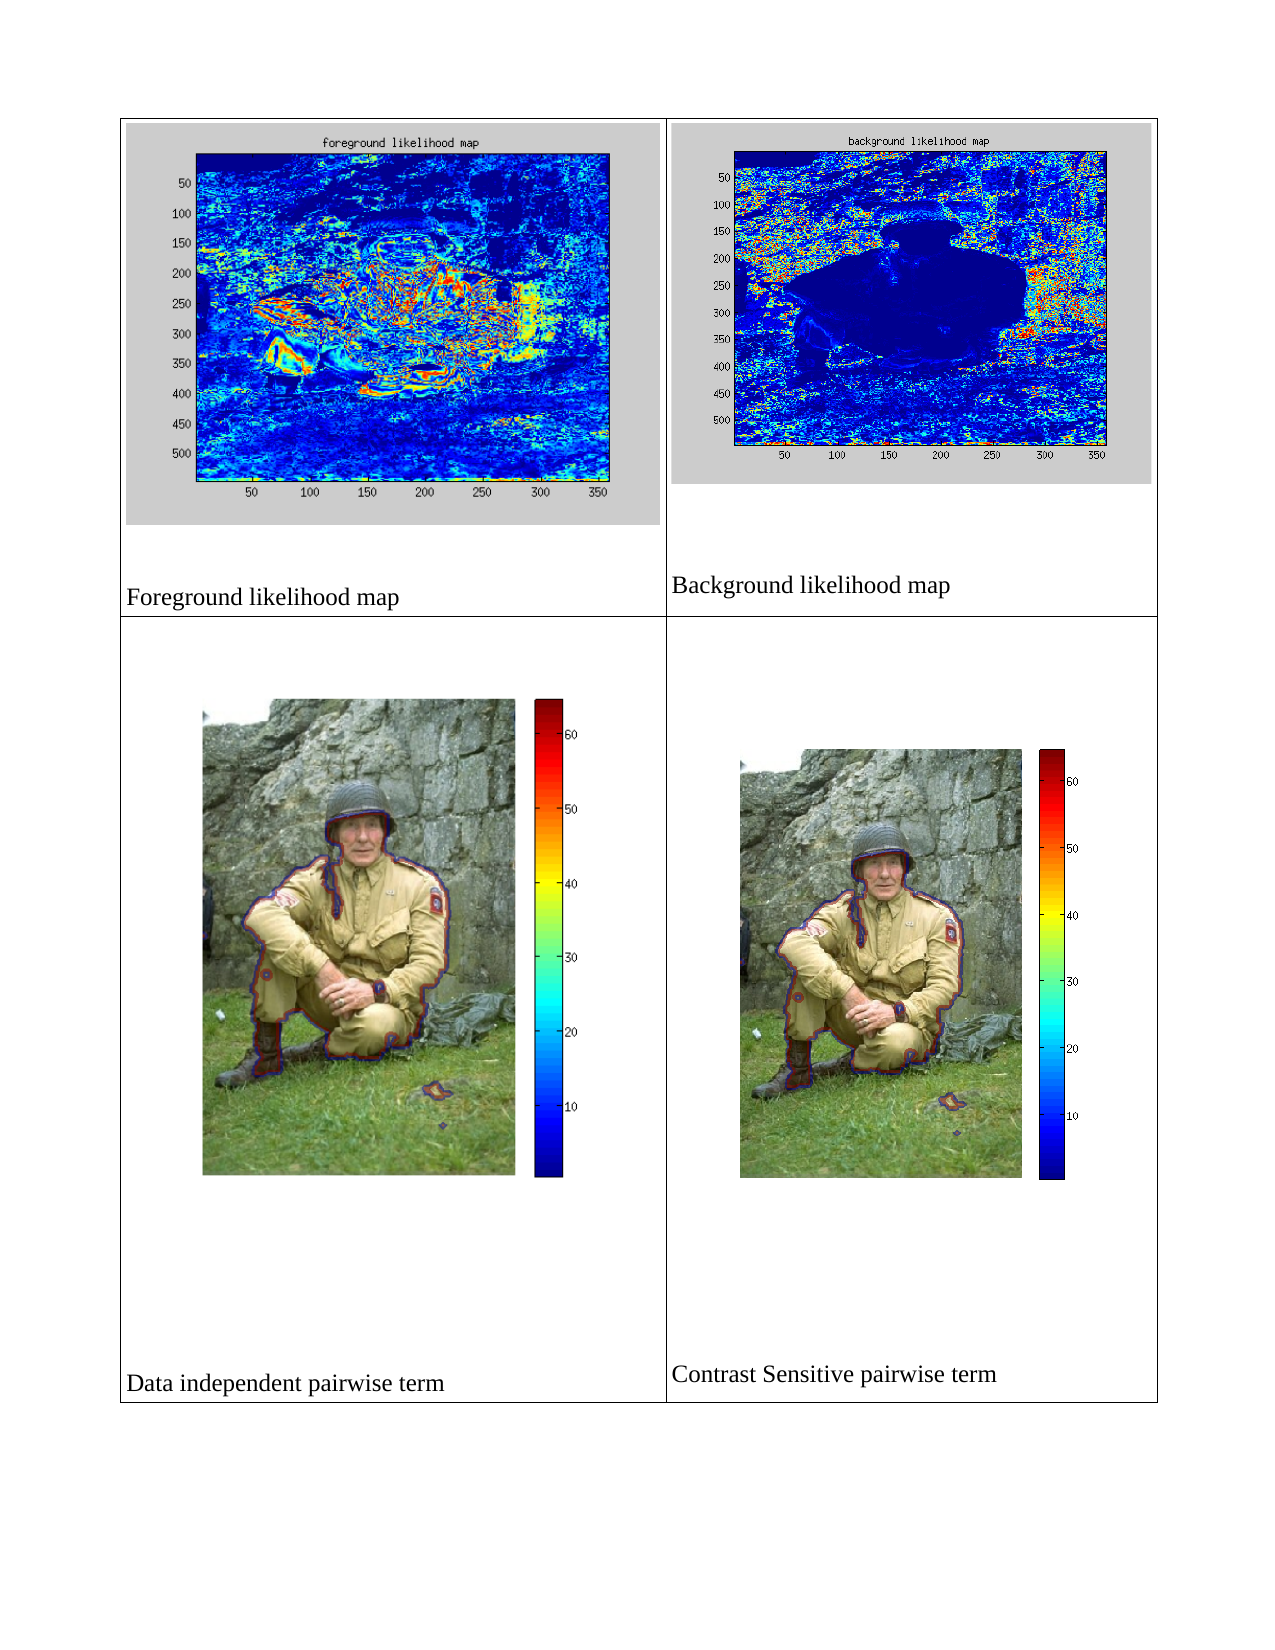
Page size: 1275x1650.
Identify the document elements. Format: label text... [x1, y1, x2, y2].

table_cell [1152, 680, 1157, 1272]
table_cell [667, 617, 1157, 679]
picture [126, 622, 660, 1282]
picture [671, 123, 1152, 484]
table_cell [667, 680, 671, 1272]
picture [126, 123, 660, 525]
picture [671, 679, 1152, 1273]
table_cell Contrast Sensitive pairwise term [667, 1273, 1157, 1402]
table_header Foreground likelihood map [121, 119, 666, 616]
table_cell Data independent pairwise term [121, 617, 666, 1402]
table_header Background likelihood map [667, 119, 1157, 616]
